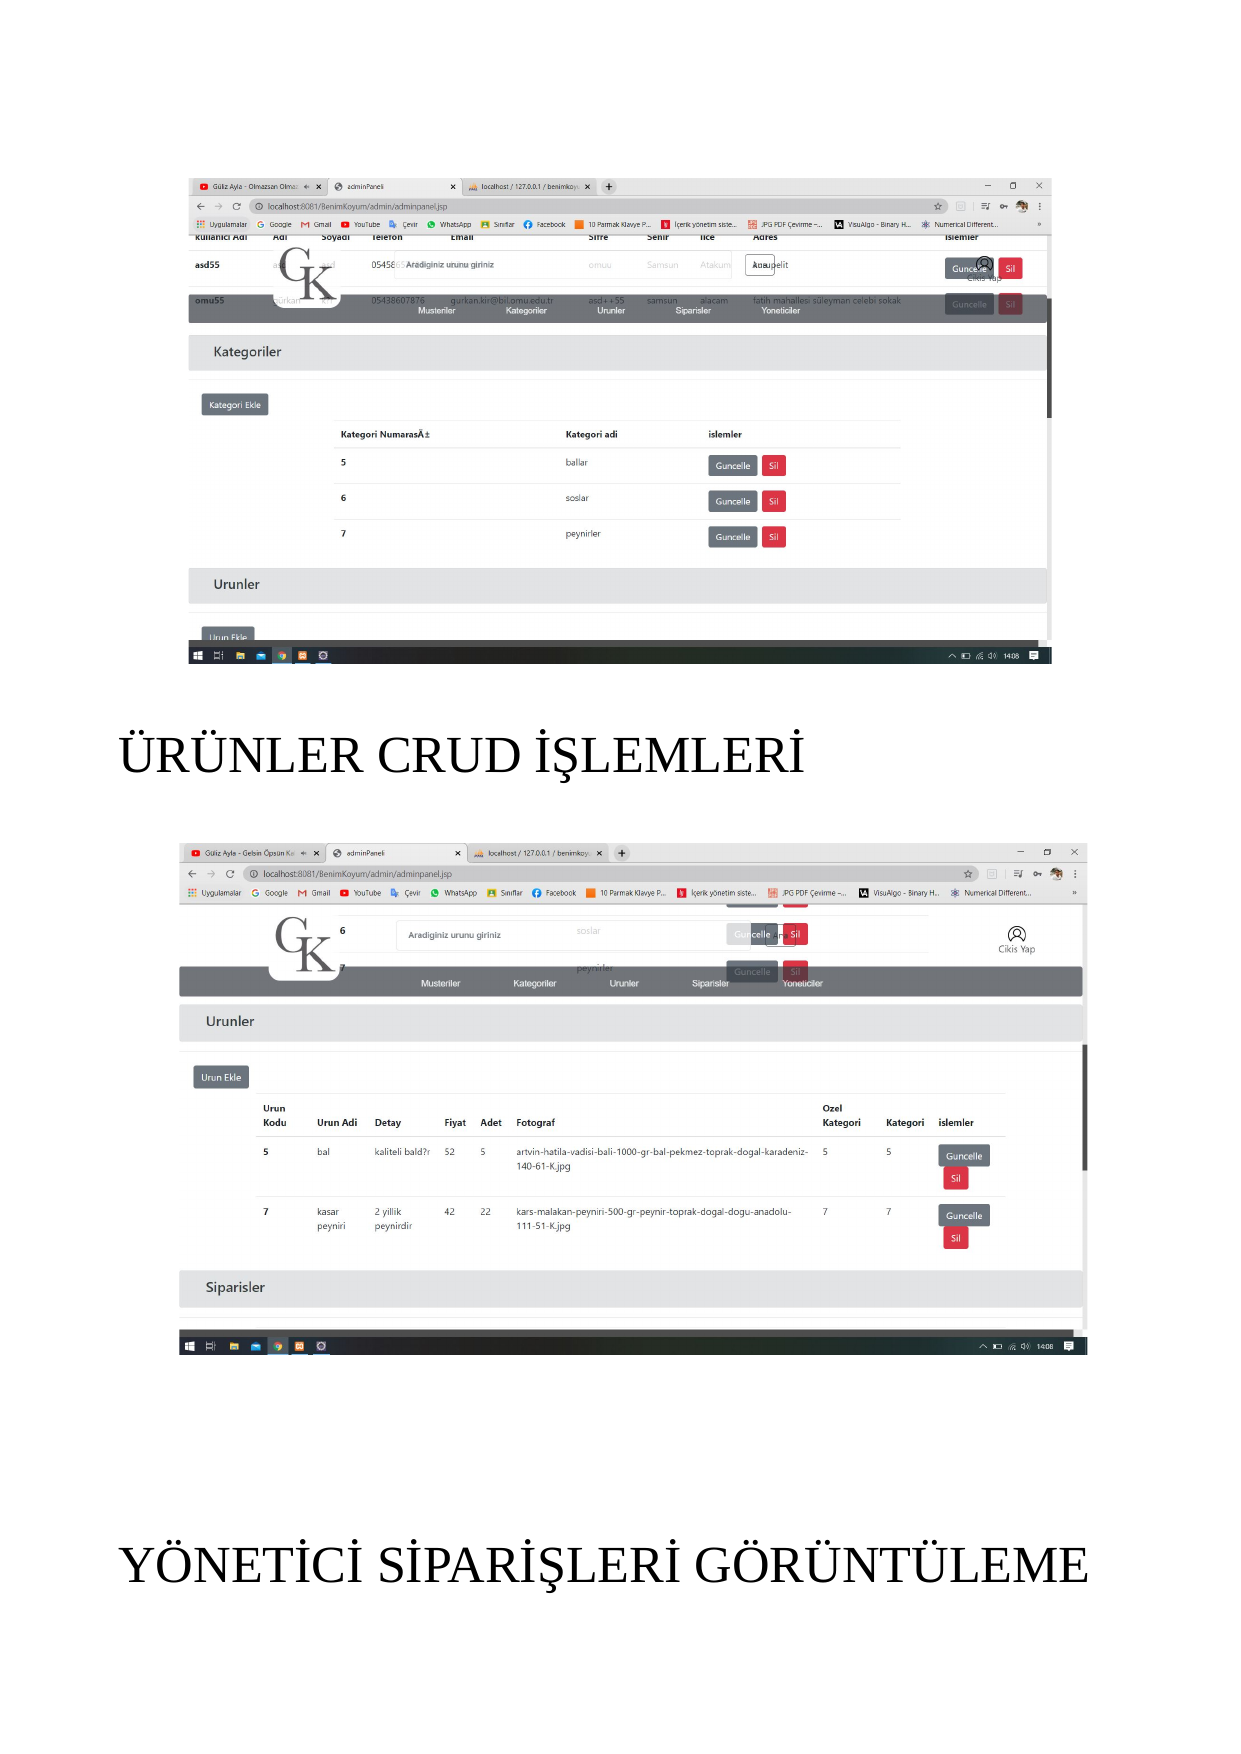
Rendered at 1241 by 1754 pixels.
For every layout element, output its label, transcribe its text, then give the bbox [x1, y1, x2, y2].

picture [179, 843, 1088, 1355]
text YÖNETİCİ SİPARİŞLERİ GÖRÜNTÜLEME [118, 1534, 1122, 1594]
picture [188, 178, 1052, 664]
text ÜRÜNLER CRUD İŞLEMLERİ [118, 723, 1122, 783]
